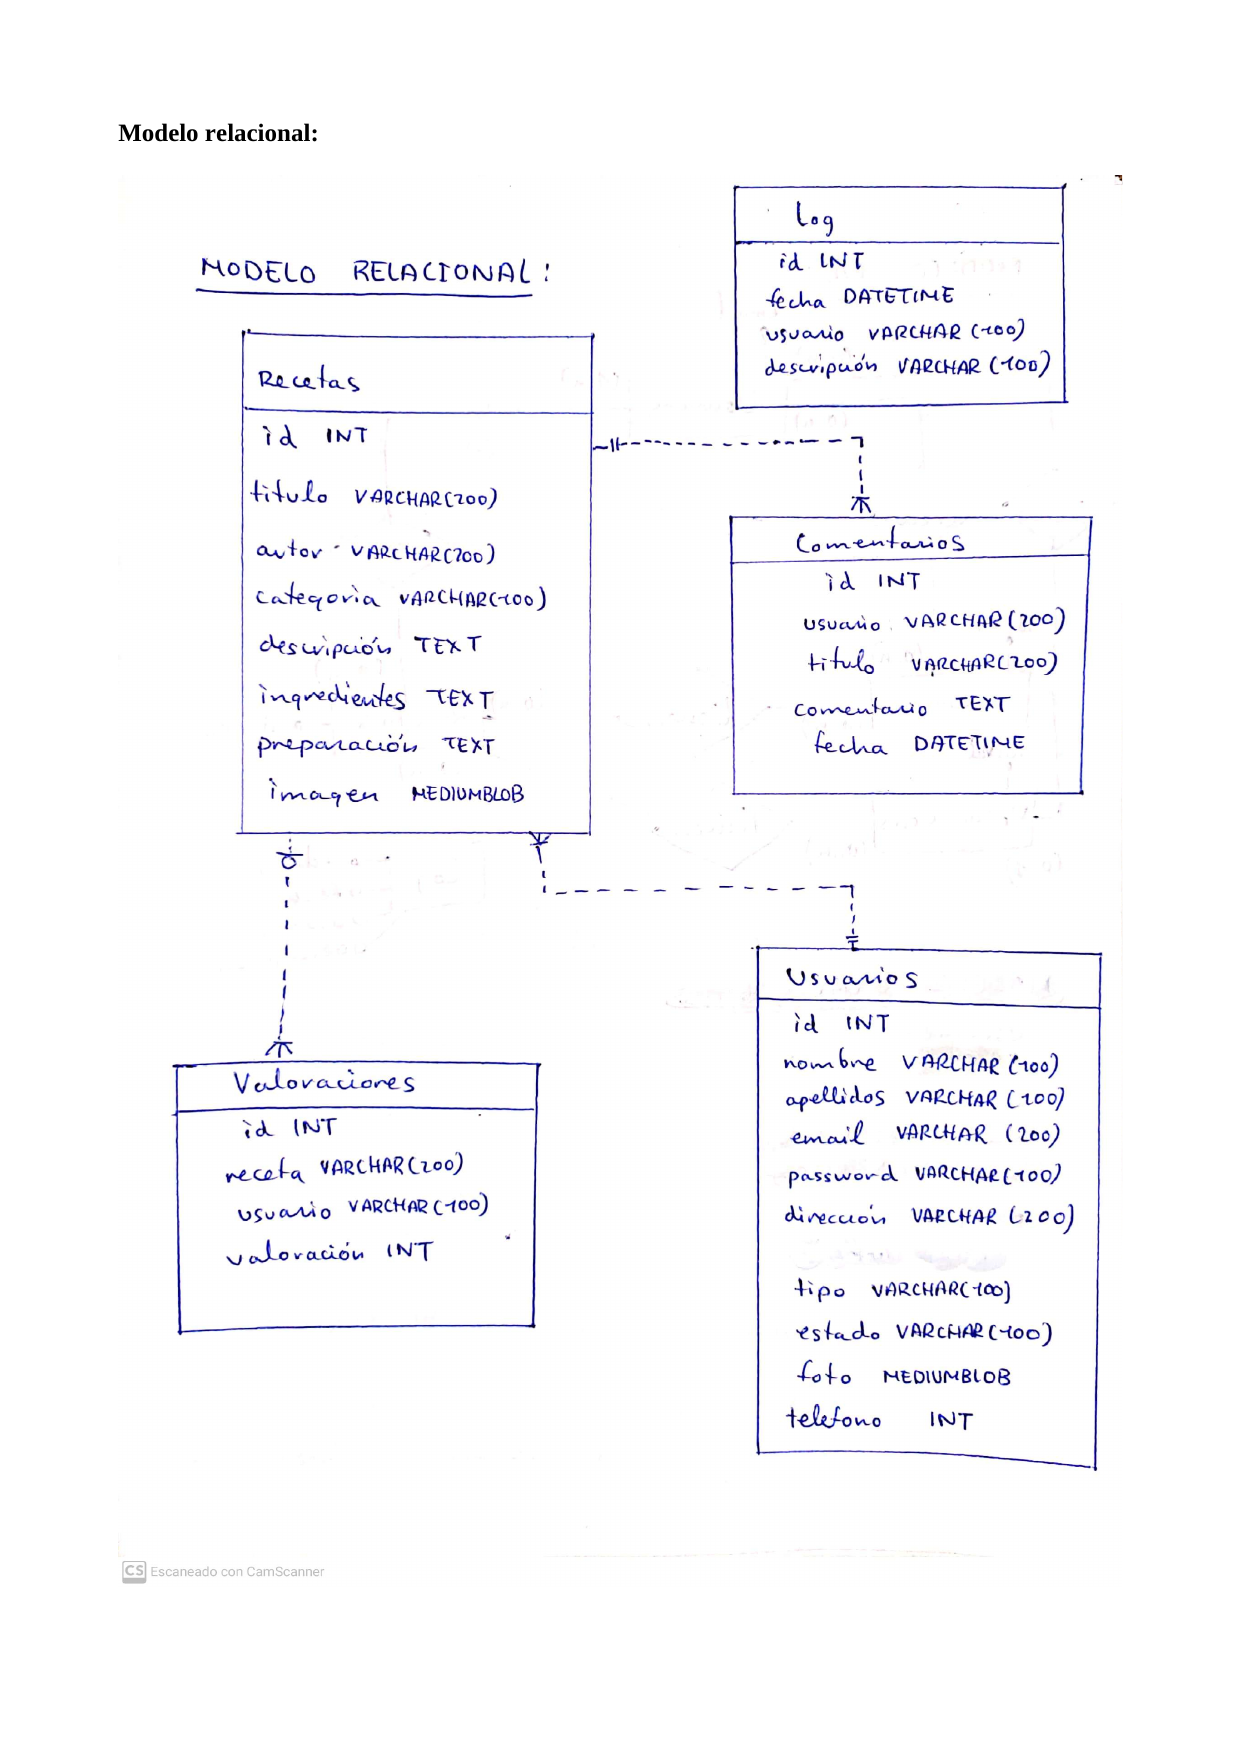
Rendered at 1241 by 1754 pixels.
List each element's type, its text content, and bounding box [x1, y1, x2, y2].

picture [118, 175, 1123, 1587]
text Modelo relacional: [118, 118, 1122, 147]
